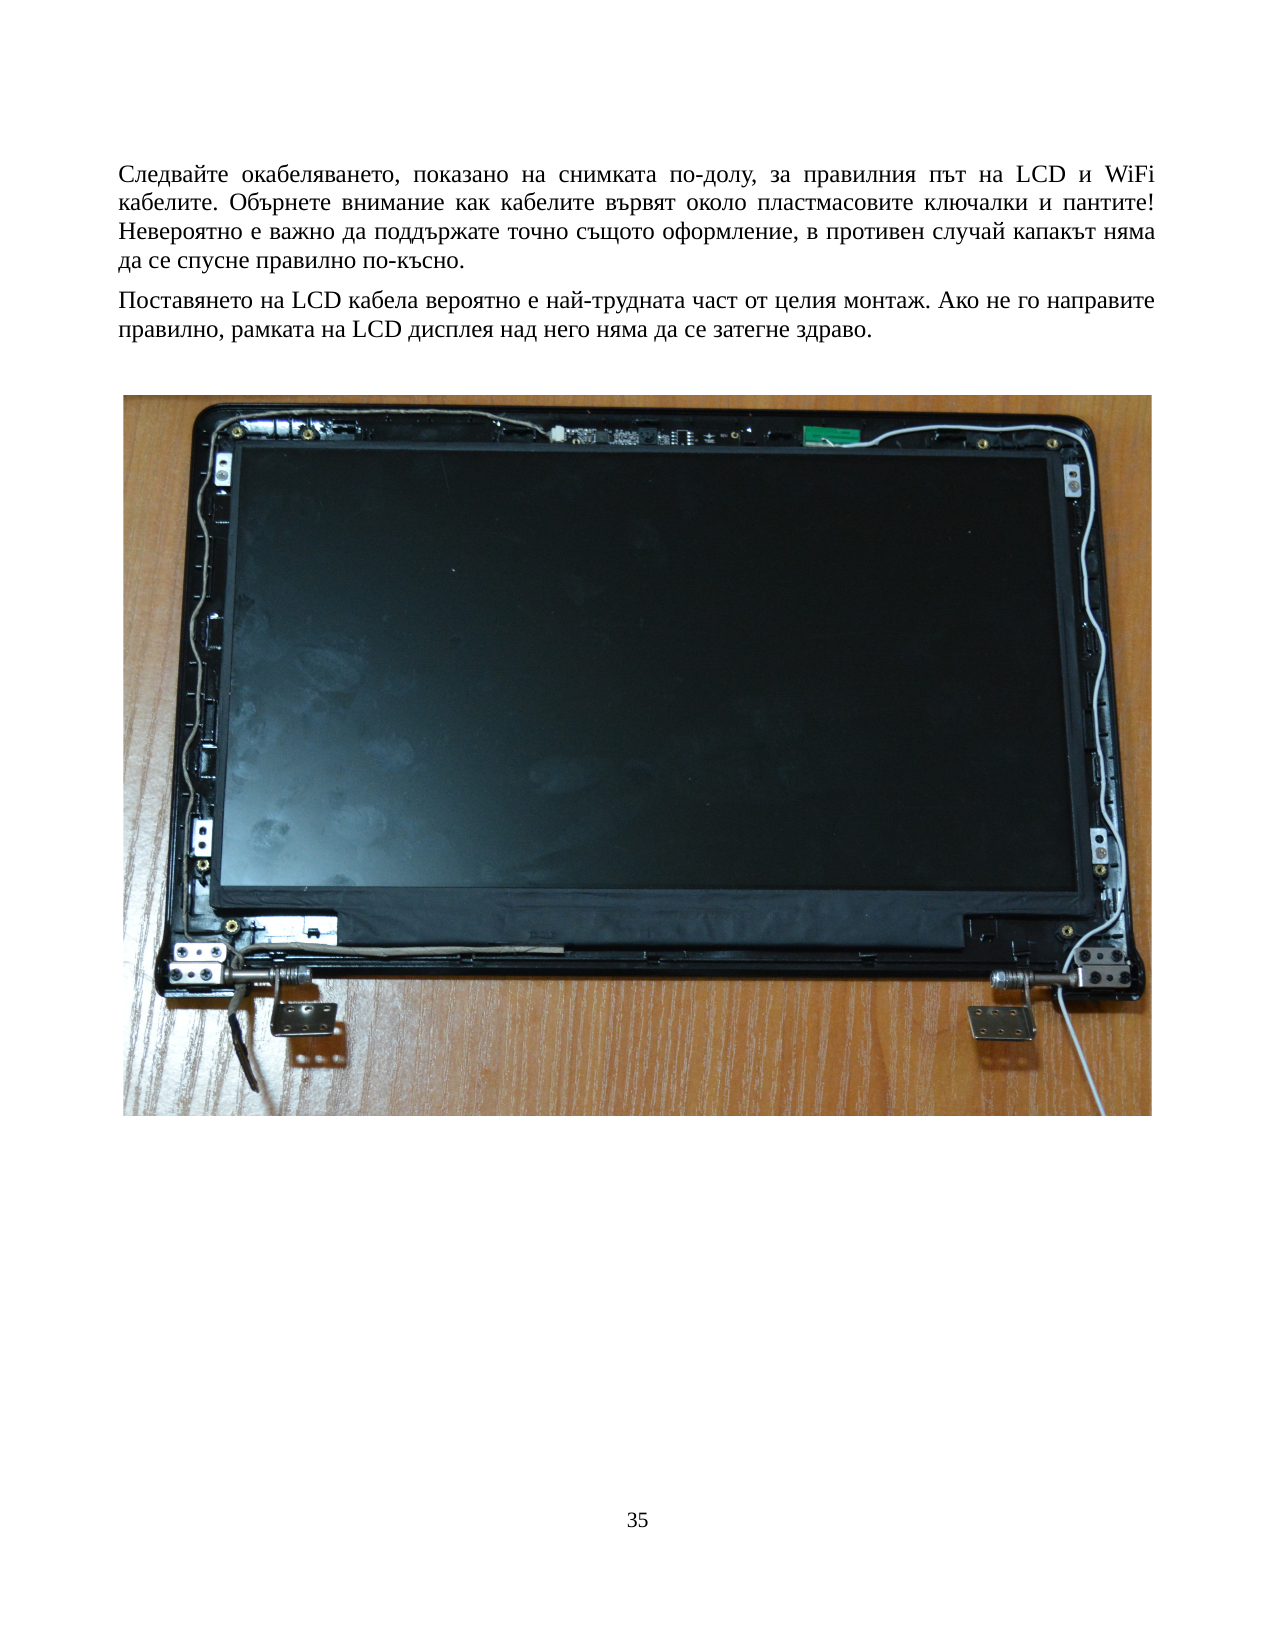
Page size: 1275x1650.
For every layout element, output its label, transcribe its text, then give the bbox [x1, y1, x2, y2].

picture [123, 395, 1152, 1116]
text Следвайте окабеляването, показано на снимката по-долу, за правилния път на LCD и WiFi кабелите. Обърнете внимание как кабелите вървят около пластмасовите ключалки и пантите! Невероятно е важно да поддържате точно същото оформление, в противен случай капакът няма да се спусне правилно по-късно. [118, 159, 1157, 274]
text Поставянето на LCD кабела вероятно е най-трудната част от целия монтаж. Ако не го направите правилно, рамката на LCD дисплея над него няма да се затегне здраво. [118, 285, 1157, 343]
